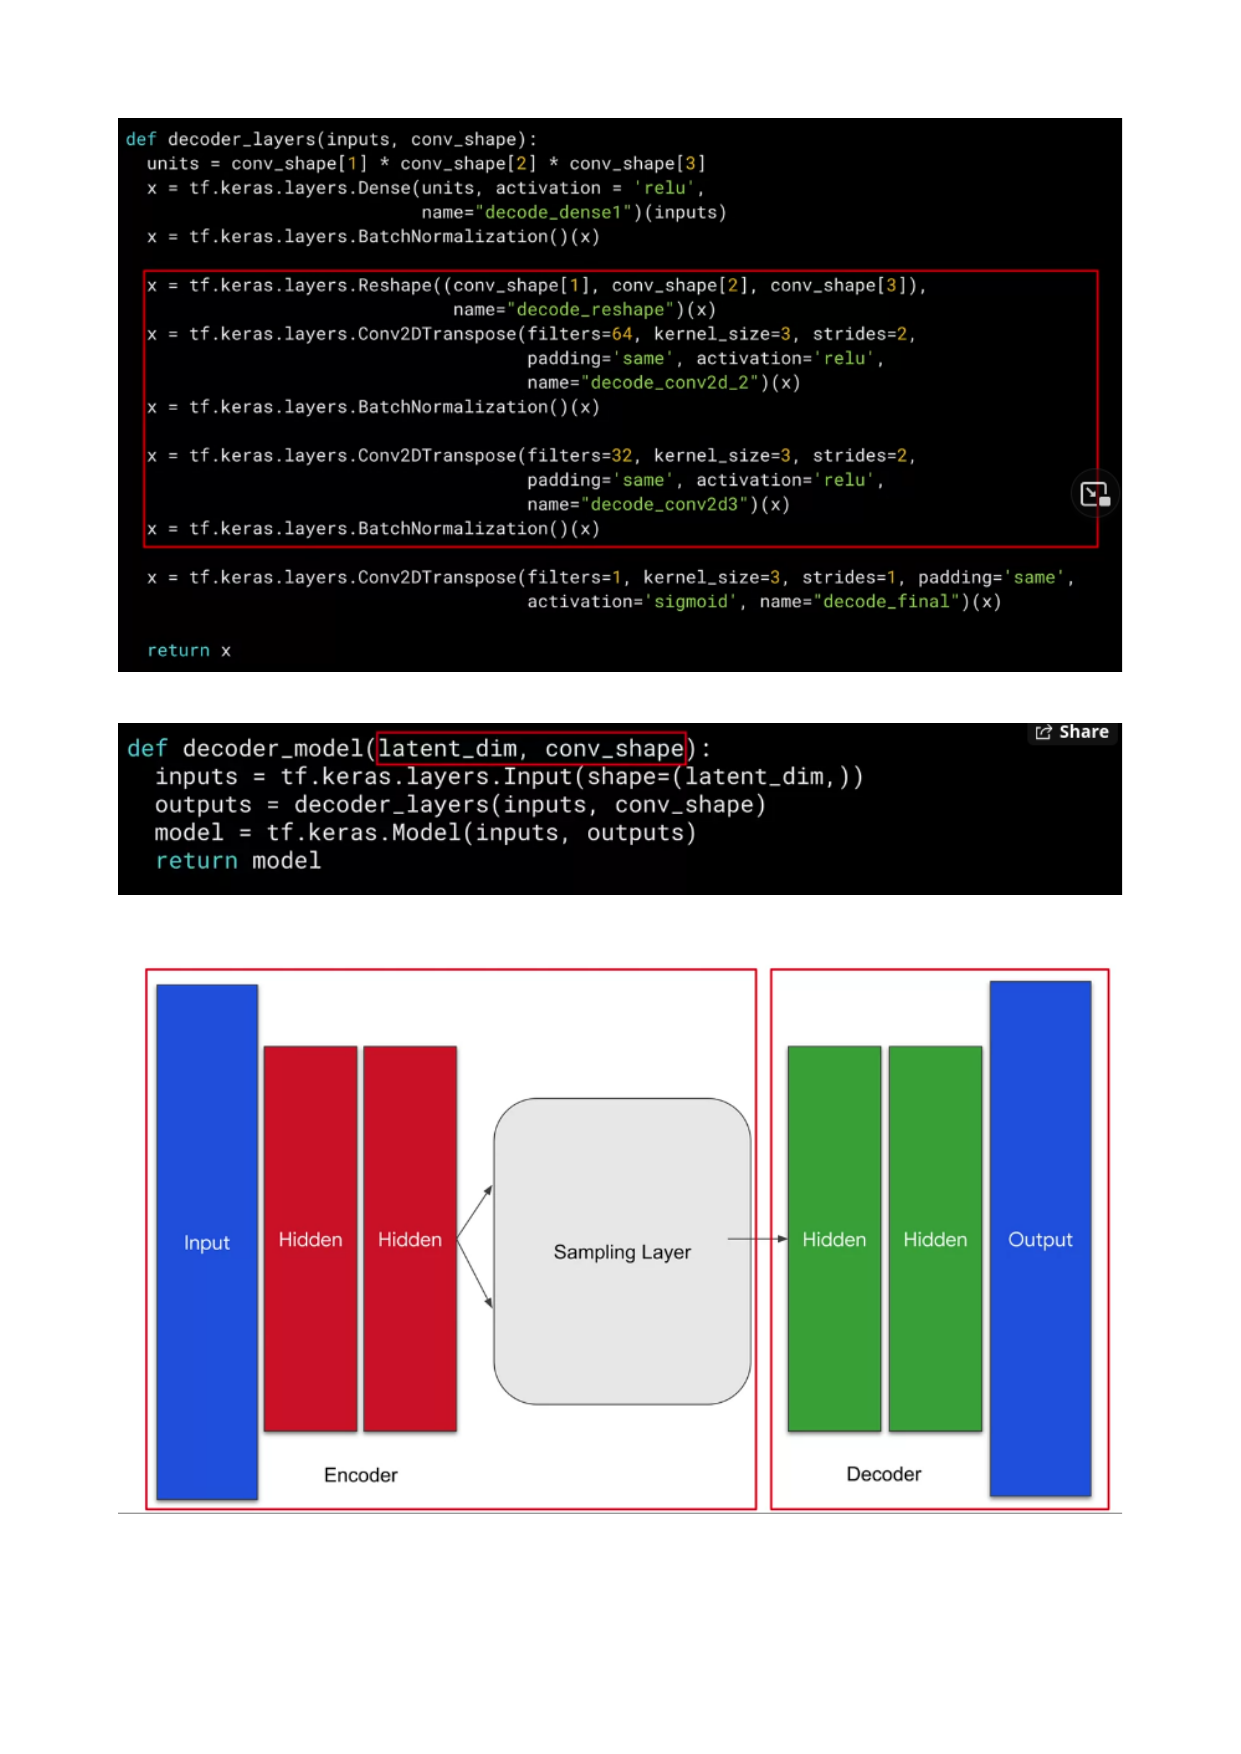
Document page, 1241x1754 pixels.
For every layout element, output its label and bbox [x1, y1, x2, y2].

picture [118, 946, 1123, 1514]
picture [118, 118, 1123, 672]
picture [118, 723, 1123, 895]
